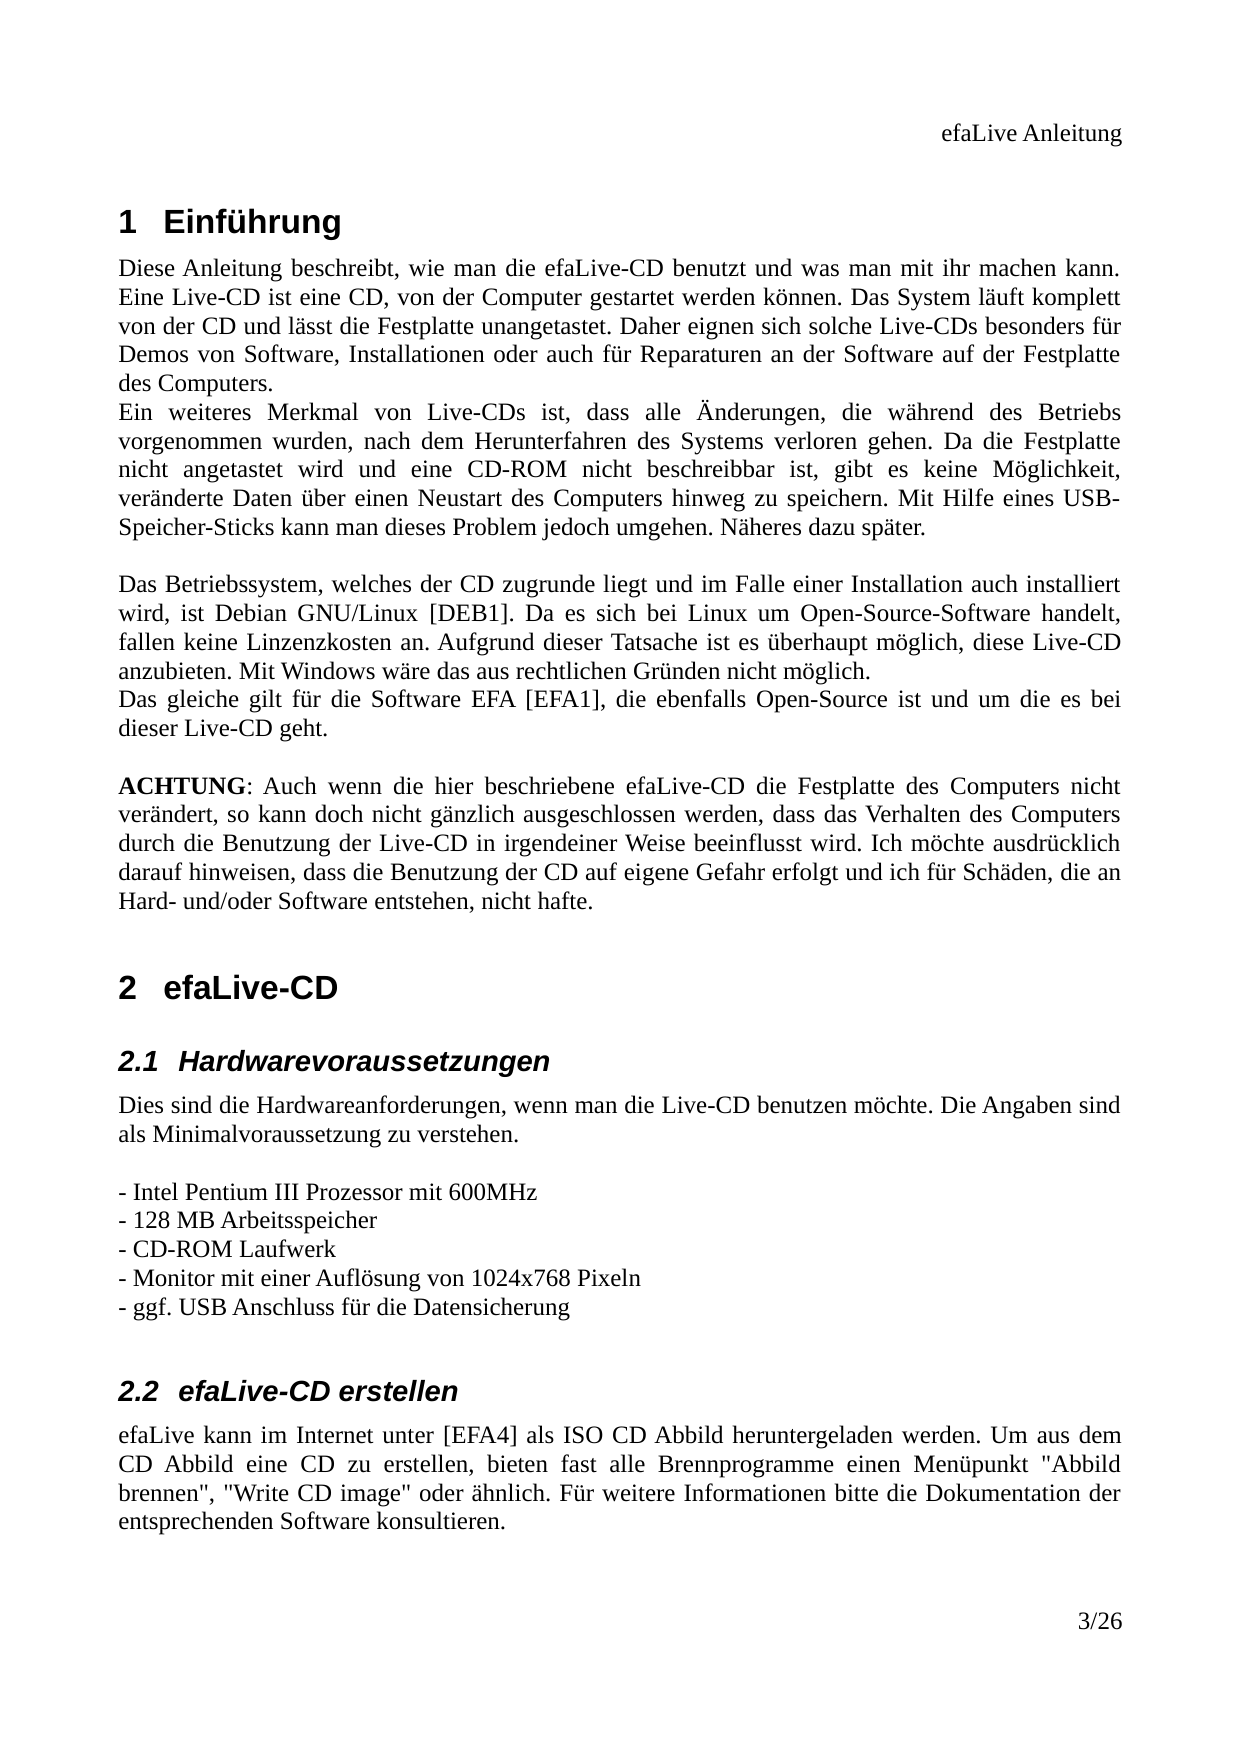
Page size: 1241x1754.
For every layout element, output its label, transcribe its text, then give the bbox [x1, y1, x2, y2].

subtitle Einführung [118, 202, 1122, 241]
text Diese Anleitung beschreibt, wie man die efaLive-CD benutzt und was man mit ihr machen kann. Eine Live-CD ist eine CD, von der Computer gestartet werden können. Das System läuft komplett von der CD und lässt die Festplatte unangetastet. Daher eignen sich solche Live-CDs besonders für Demos von Software, Installationen oder auch für Reparaturen an der Software auf der Festplatte des Computers. [118, 253, 1122, 397]
subtitle Hardwarevoraussetzungen [118, 1044, 1122, 1078]
text efaLive kann im Internet unter [EFA4] als ISO CD Abbild heruntergeladen werden. Um aus dem CD Abbild eine CD zu erstellen, bieten fast alle Brennprogramme einen Menüpunkt "Abbild brennen", "Write CD image" oder ähnlich. Für weitere Informationen bitte die Dokumentation der entsprechenden Software konsultieren. [118, 1420, 1122, 1535]
text Das Betriebssystem, welches der CD zugrunde liegt und im Falle einer Installation auch installiert wird, ist Debian GNU/Linux [DEB1]. Da es sich bei Linux um Open-Source-Software handelt, fallen keine Linzenzkosten an. Aufgrund dieser Tatsache ist es überhaupt möglich, diese Live-CD anzubieten. Mit Windows wäre das aus rechtlichen Gründen nicht möglich. [118, 569, 1122, 684]
text - CD-ROM Laufwerk [118, 1234, 1122, 1263]
text Ein weiteres Merkmal von Live-CDs ist, dass alle Änderungen, die während des Betriebs vorgenommen wurden, nach dem Herunterfahren des Systems verloren gehen. Da die Festplatte nicht angetastet wird und eine CD-ROM nicht beschreibbar ist, gibt es keine Möglichkeit, veränderte Daten über einen Neustart des Computers hinweg zu speichern. Mit Hilfe eines USB-Speicher-Sticks kann man dieses Problem jedoch umgehen. Näheres dazu später. [118, 397, 1122, 541]
subtitle efaLive-CD erstellen [118, 1374, 1122, 1408]
text Das gleiche gilt für die Software EFA [EFA1], die ebenfalls Open-Source ist und um die es bei dieser Live-CD geht. [118, 684, 1122, 742]
text - Monitor mit einer Auflösung von 1024x768 Pixeln [118, 1263, 1122, 1292]
text - ggf. USB Anschluss für die Datensicherung [118, 1292, 1122, 1320]
text ACHTUNG: Auch wenn die hier beschriebene efaLive-CD die Festplatte des Computers nicht verändert, so kann doch nicht gänzlich ausgeschlossen werden, dass das Verhalten des Computers durch die Benutzung der Live-CD in irgendeiner Weise beeinflusst wird. Ich möchte ausdrücklich darauf hinweisen, dass die Benutzung der CD auf eigene Gefahr erfolgt und ich für Schäden, die an Hard- und/oder Software entstehen, nicht hafte. [118, 771, 1122, 914]
subtitle efaLive-CD [118, 968, 1122, 1007]
text Dies sind die Hardwareanforderungen, wenn man die Live-CD benutzen möchte. Die Angaben sind als Minimalvoraussetzung zu verstehen. [118, 1090, 1122, 1148]
text - Intel Pentium III Prozessor mit 600MHz [118, 1177, 1122, 1205]
text - 128 MB Arbeitsspeicher [118, 1205, 1122, 1234]
